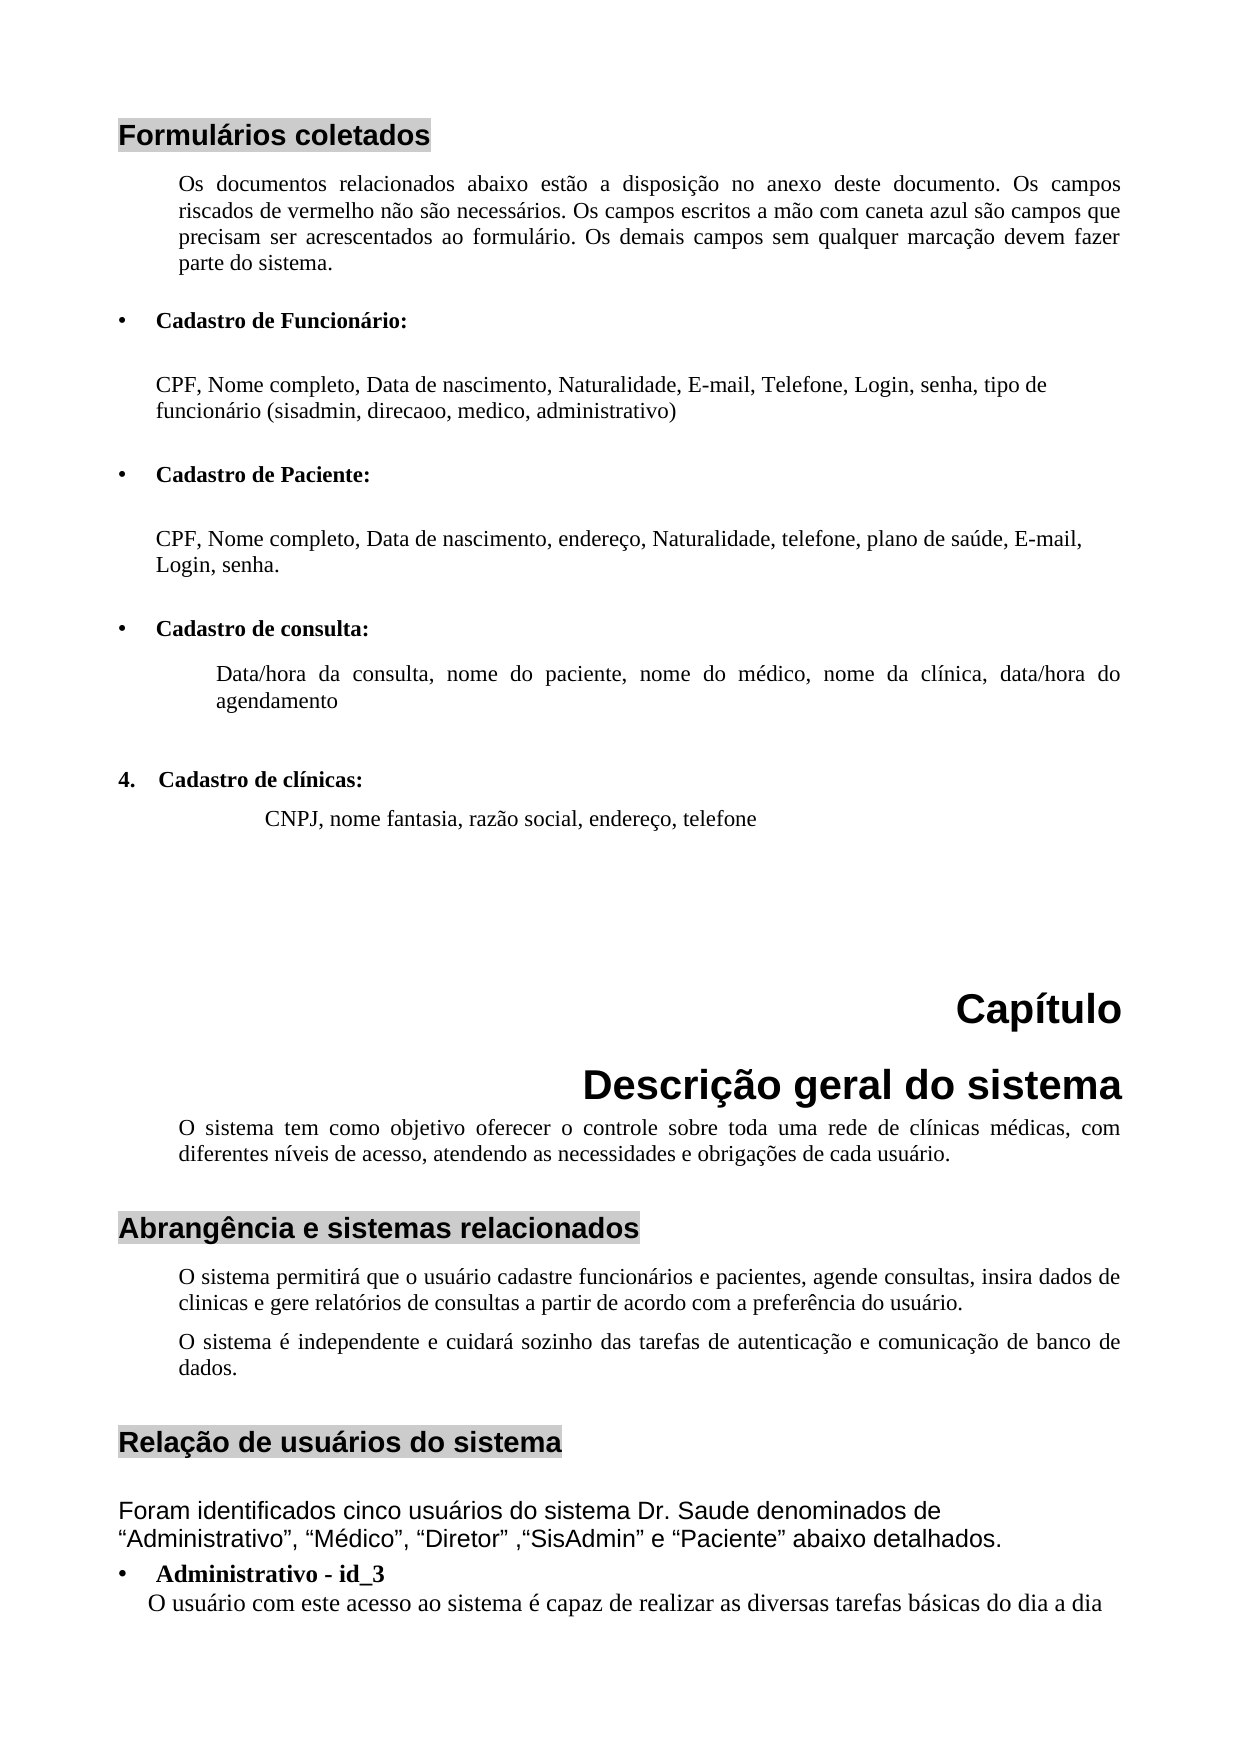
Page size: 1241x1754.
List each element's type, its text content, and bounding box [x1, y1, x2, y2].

text O sistema é independente e cuidará sozinho das tarefas de autenticação e comunicação de banco de dados. [178, 1328, 1122, 1381]
text 4. Cadastro de clínicas: [118, 766, 1122, 792]
text Abrangência e sistemas relacionados [118, 1211, 1122, 1244]
text CNPJ, nome fantasia, razão social, endereço, telefone [118, 805, 1122, 831]
text Descrição geral do sistema [118, 1060, 1122, 1108]
text CPF, Nome completo, Data de nascimento, endereço, Naturalidade, telefone, plano de saúde, E-mail, Login, senha. [156, 525, 1122, 578]
text Formulários coletados [118, 118, 1122, 152]
text O sistema permitirá que o usuário cadastre funcionários e pacientes, agende consultas, insira dados de clinicas e gere relatórios de consultas a partir de acordo com a preferência do usuário. [178, 1263, 1122, 1316]
list Cadastro de Paciente: [81, 461, 1122, 487]
text CPF, Nome completo, Data de nascimento, Naturalidade, E-mail, Telefone, Login, senha, tipo de funcionário (sisadmin, direcaoo, medico, administrativo) [156, 371, 1122, 424]
list Administrativo - id_3 [110, 1559, 1122, 1588]
text Os documentos relacionados abaixo estão a disposição no anexo deste documento. Os campos riscados de vermelho não são necessários. Os campos escritos a mão com caneta azul são campos que precisam ser acrescentados ao formulário. Os demais campos sem qualquer marcação devem fazer parte do sistema. [178, 170, 1122, 276]
text O sistema tem como objetivo oferecer o controle sobre toda uma rede de clínicas médicas, com diferentes níveis de acesso, atendendo as necessidades e obrigações de cada usuário. [178, 1114, 1122, 1167]
text Foram identificados cinco usuários do sistema Dr. Saude denominados de “Administrativo”, “Médico”, “Diretor” ,“SisAdmin” e “Paciente” abaixo detalhados. [118, 1496, 1122, 1553]
list Cadastro de consulta: [81, 615, 1122, 642]
text O usuário com este acesso ao sistema é capaz de realizar as diversas tarefas básicas do dia a dia [148, 1588, 1122, 1617]
text Relação de usuários do sistema [118, 1424, 1122, 1458]
text Data/hora da consulta, nome do paciente, nome do médico, nome da clínica, data/hora do agendamento [216, 660, 1122, 713]
text Capítulo [118, 984, 1122, 1032]
list Cadastro de Funcionário: [81, 307, 1122, 333]
